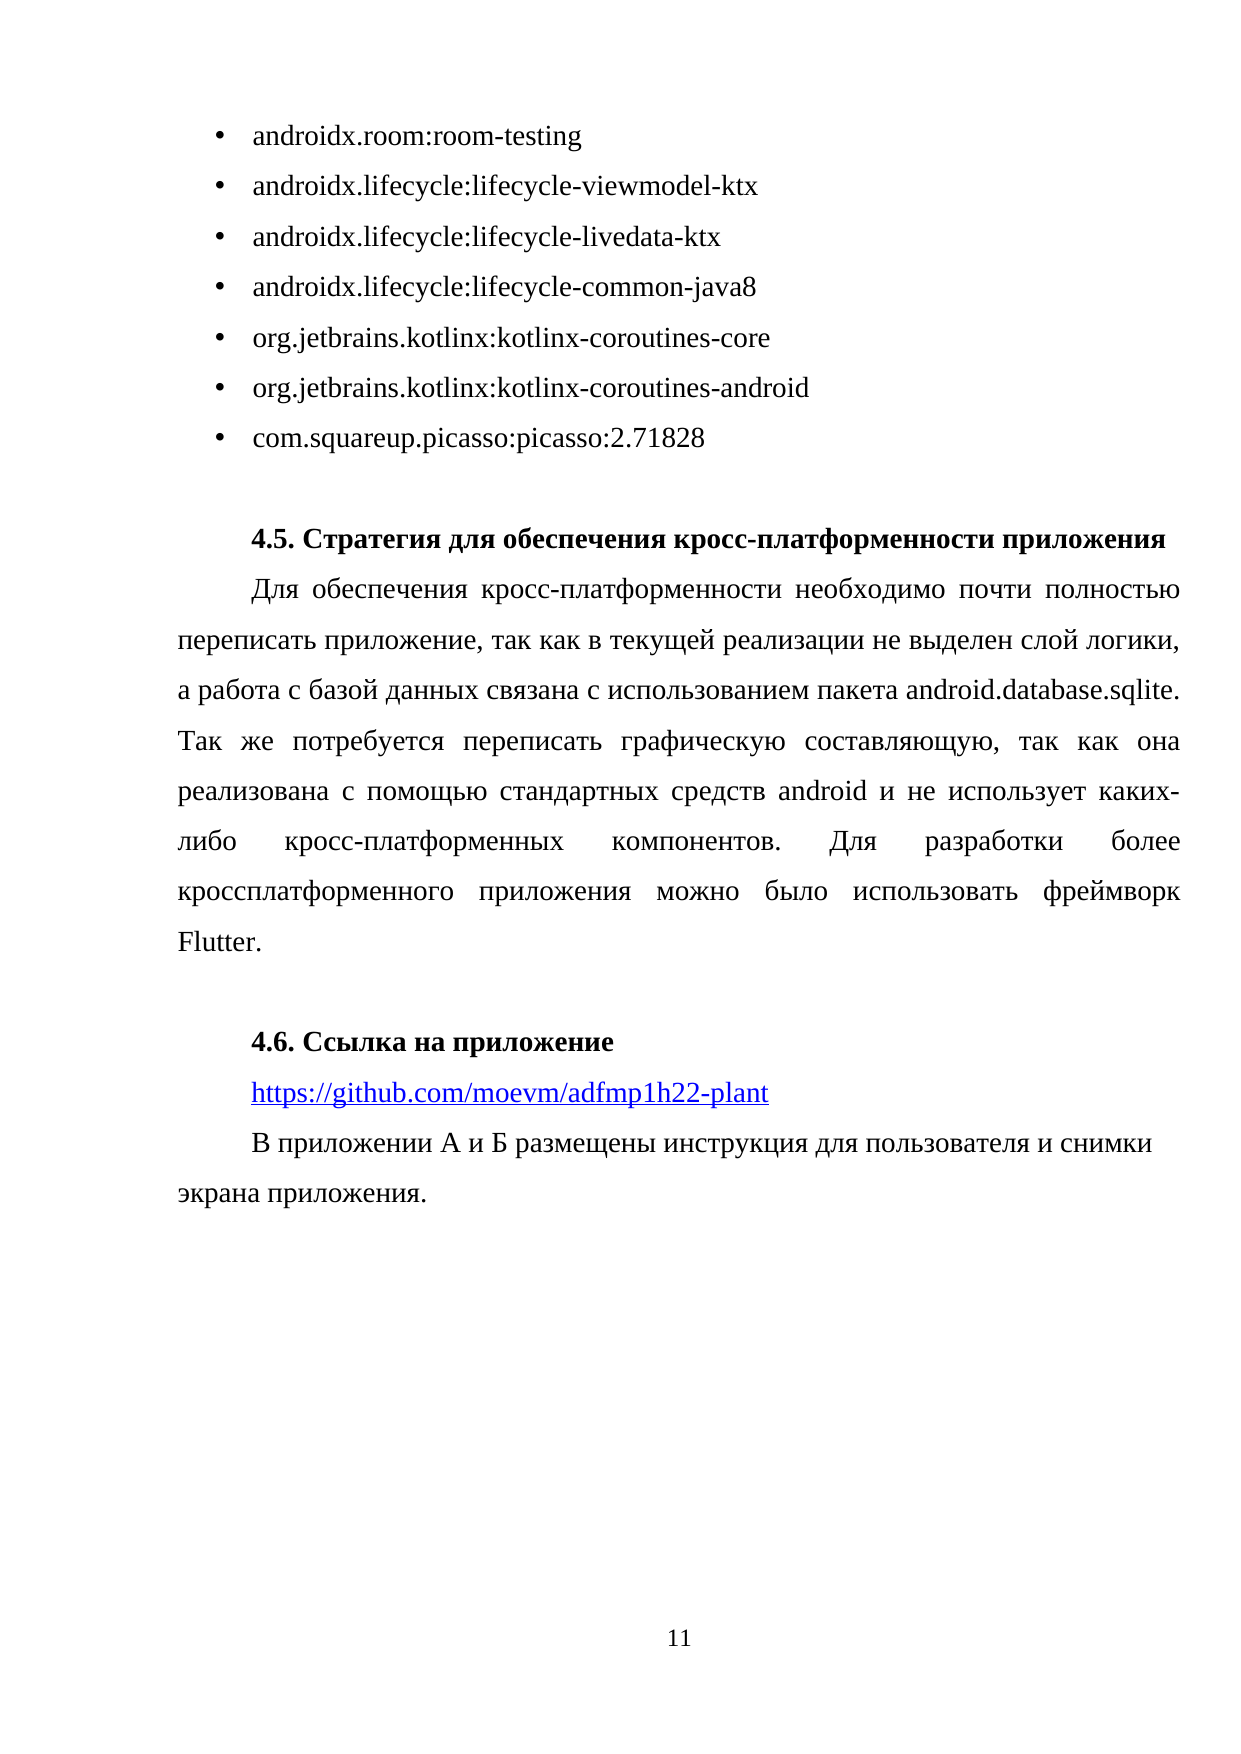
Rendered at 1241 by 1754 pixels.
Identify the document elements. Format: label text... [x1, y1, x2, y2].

list com.squareup.picasso:picasso:2.71828 [215, 421, 1181, 454]
list org.jetbrains.kotlinx:kotlinx-coroutines-android [215, 370, 1181, 404]
text https://github.com/moevm/adfmp1h22-plant [177, 1075, 1181, 1108]
list androidx.lifecycle:lifecycle-livedata-ktx [215, 219, 1181, 253]
list androidx.lifecycle:lifecycle-viewmodel-ktx [215, 168, 1181, 202]
text Для обеспечения кросс-платформенности необходимо почти полностью переписать приложение, так как в текущей реализации не выделен слой логики, а работа с базой данных связана с использованием пакета android.database.sqlite. Так же потребуется переписать графическую составляющую, так как она реализована с помощью стандартных средств android и не использует каких-либо кросс-платформенных компонентов. Для разработки более кроссплатформенного приложения можно было использовать фреймворк Flutter. [177, 572, 1181, 957]
list org.jetbrains.kotlinx:kotlinx-coroutines-core [215, 320, 1181, 353]
text 4.6. Ссылка на приложение [177, 1024, 1181, 1058]
text В приложении А и Б размещены инструкция для пользователя и снимки экрана приложения. [177, 1125, 1181, 1209]
text 4.5. Стратегия для обеспечения кросс-платформенности приложения [177, 521, 1181, 555]
list androidx.room:room-testing [215, 118, 1181, 152]
list androidx.lifecycle:lifecycle-common-java8 [215, 269, 1181, 303]
